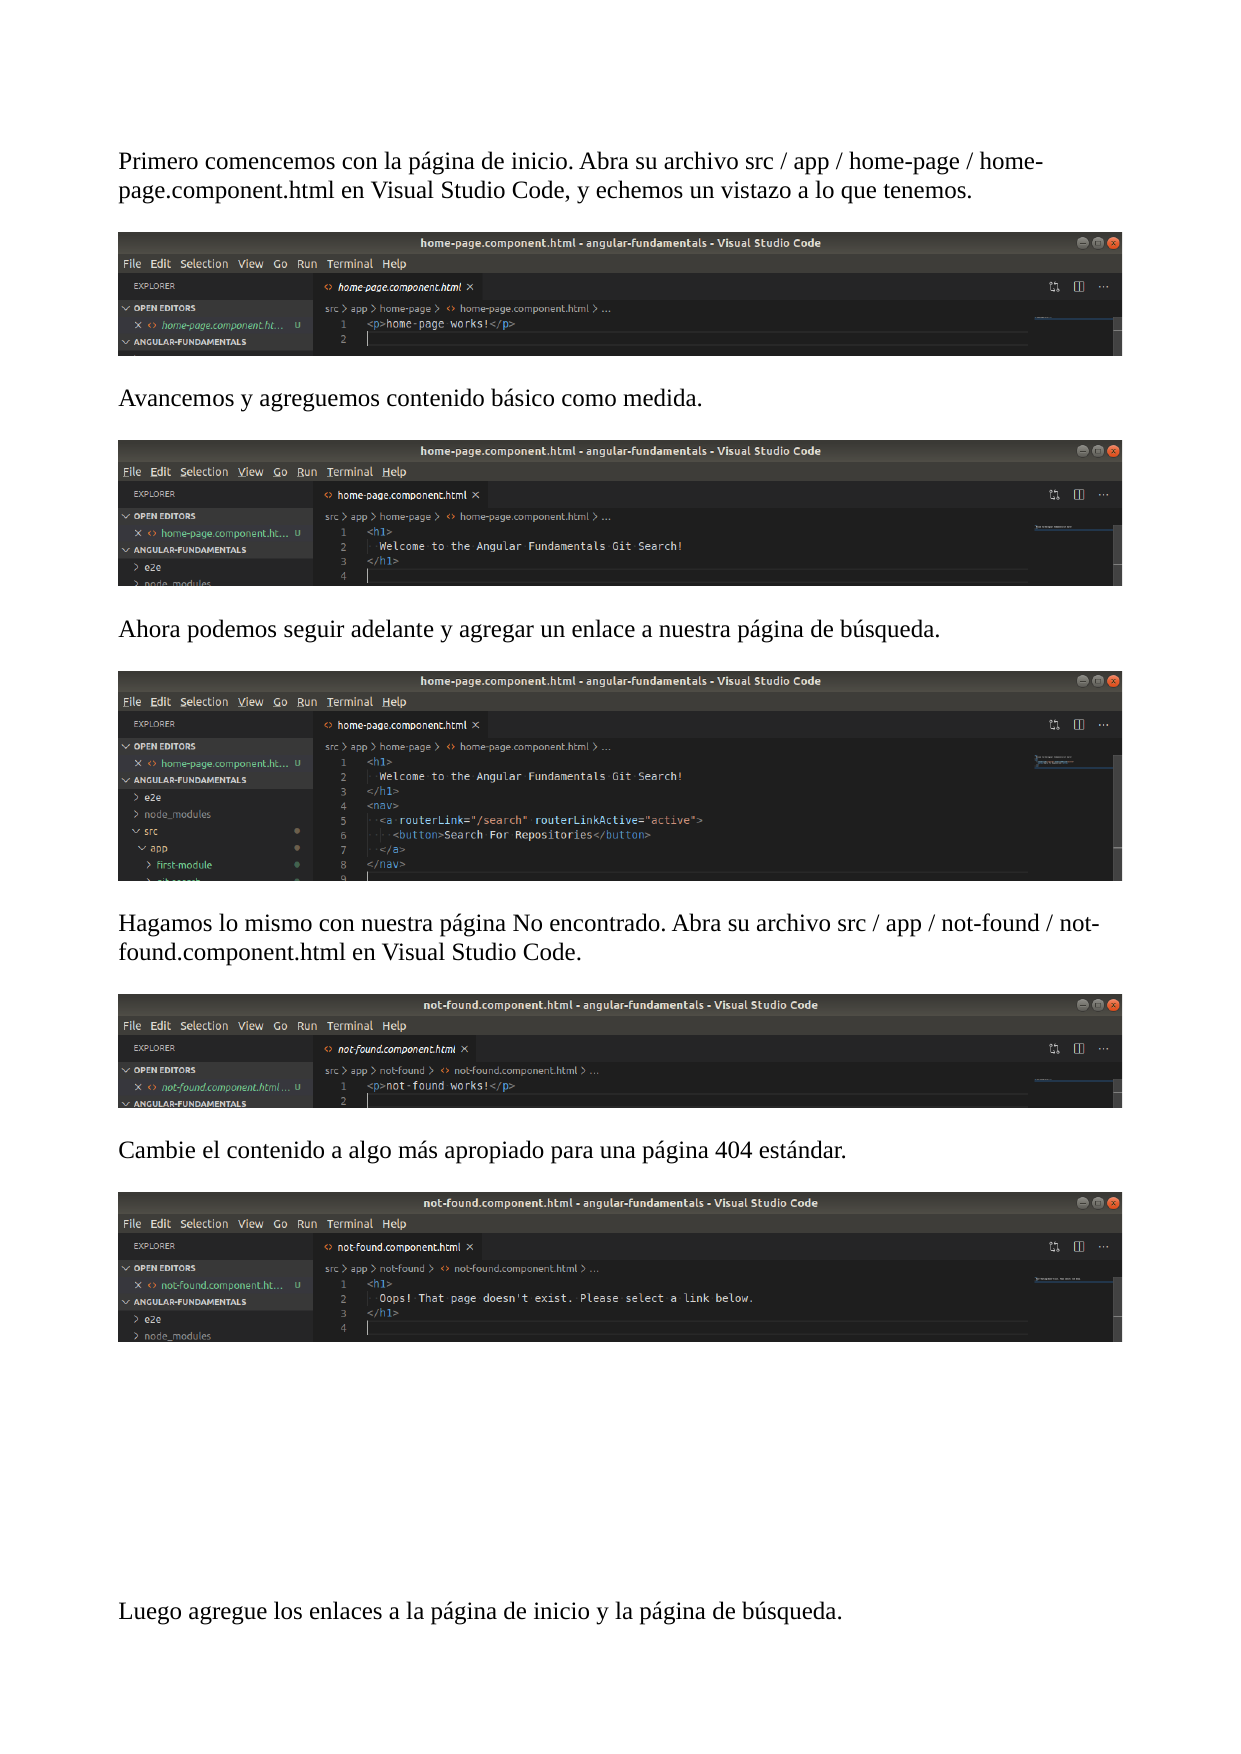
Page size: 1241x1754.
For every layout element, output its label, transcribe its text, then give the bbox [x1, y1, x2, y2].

text Cambie el contenido a algo más apropiado para una página 404 estándar. [118, 1136, 1122, 1164]
text Ahora podemos seguir adelante y agregar un enlace a nuestra página de búsqueda. [118, 614, 1122, 643]
text Hagamos lo mismo con nuestra página No encontrado. Abra su archivo src / app / not-found / not-found.component.html en Visual Studio Code. [118, 908, 1122, 966]
text Avancemos y agreguemos contenido básico como medida. [118, 383, 1122, 412]
picture [118, 671, 1123, 881]
text Luego agregue los enlaces a la página de inicio y la página de búsqueda. [118, 1596, 1122, 1625]
text Primero comencemos con la página de inicio. Abra su archivo src / app / home-page / home-page.component.html en Visual Studio Code, y echemos un vistazo a lo que tenemos. [118, 146, 1122, 204]
